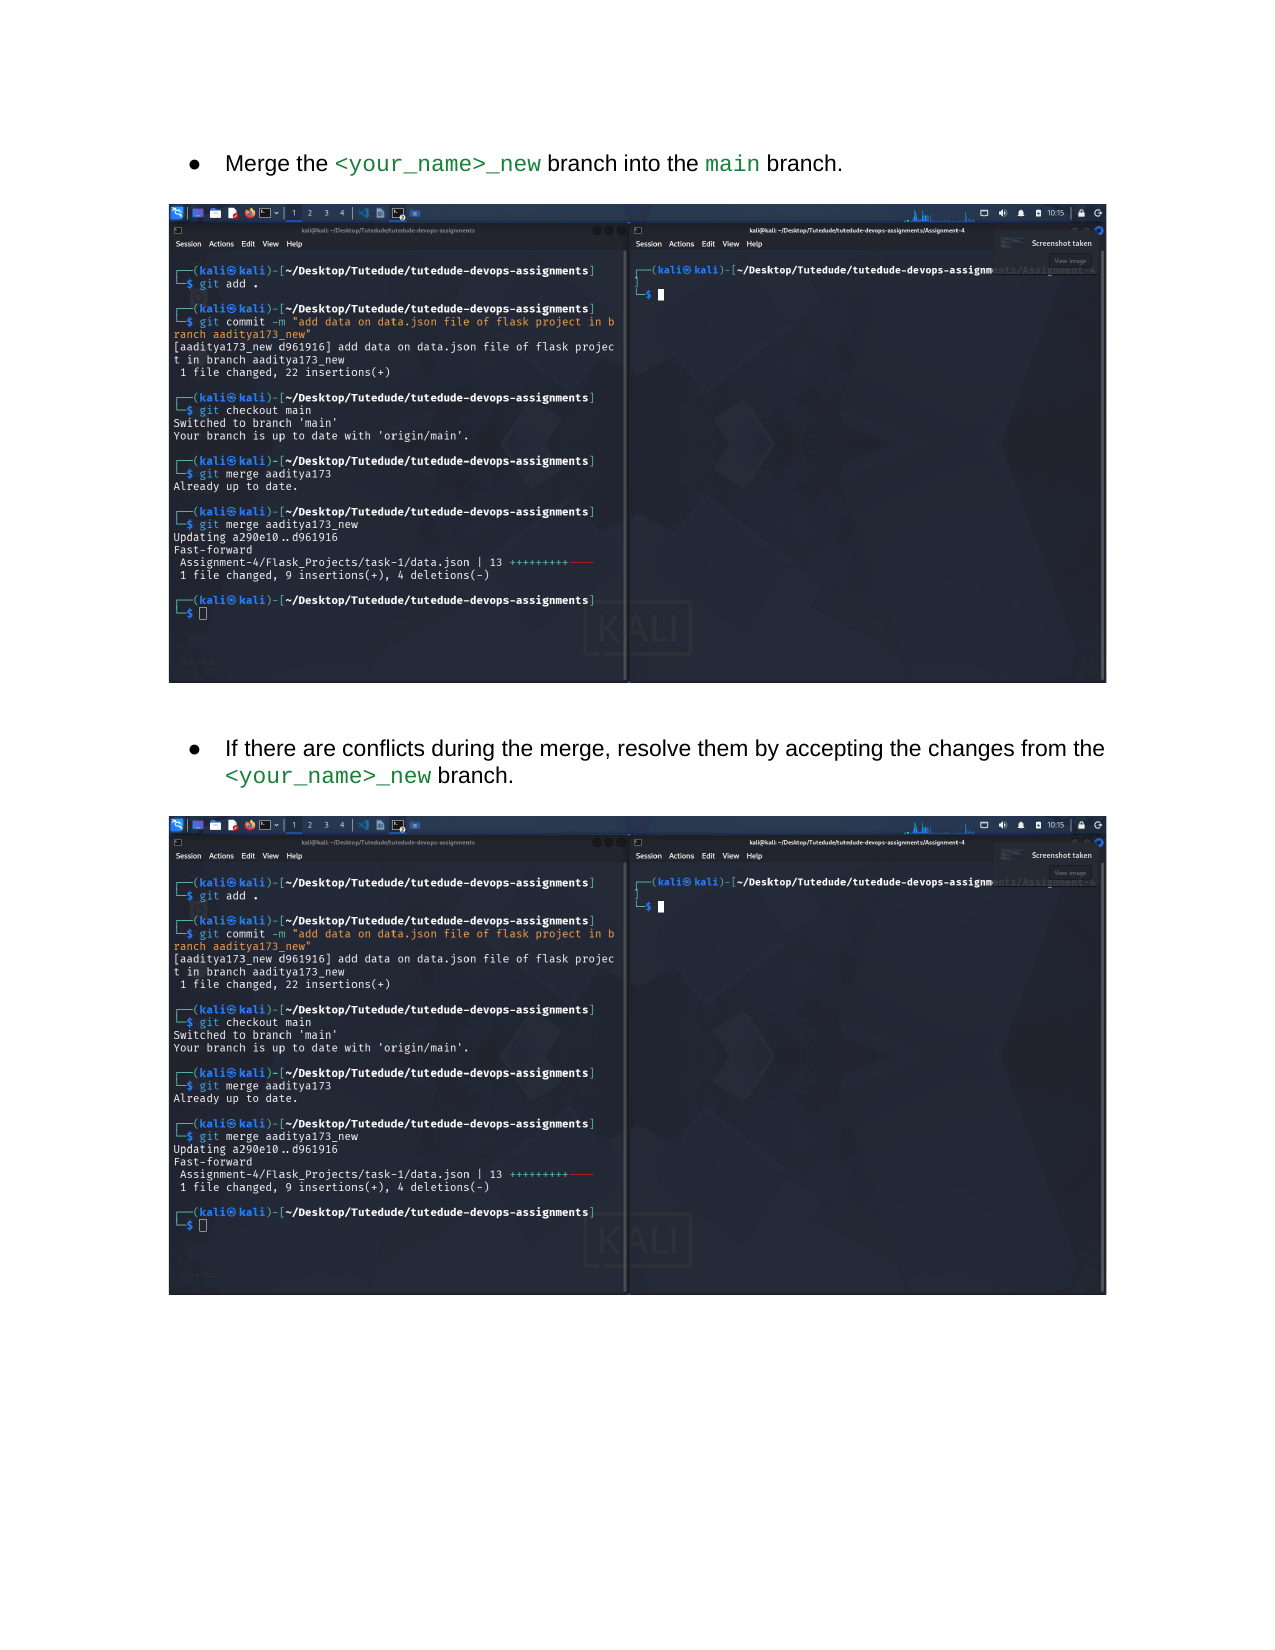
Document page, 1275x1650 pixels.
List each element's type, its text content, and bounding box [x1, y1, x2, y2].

list If there are conflicts during the merge, resolve them by accepting the changes from the <your_name>_new branch. [187, 735, 1125, 790]
picture [168, 204, 1107, 683]
list Merge the <your_name>_new branch into the main branch. [187, 150, 1125, 178]
picture [168, 816, 1107, 1295]
